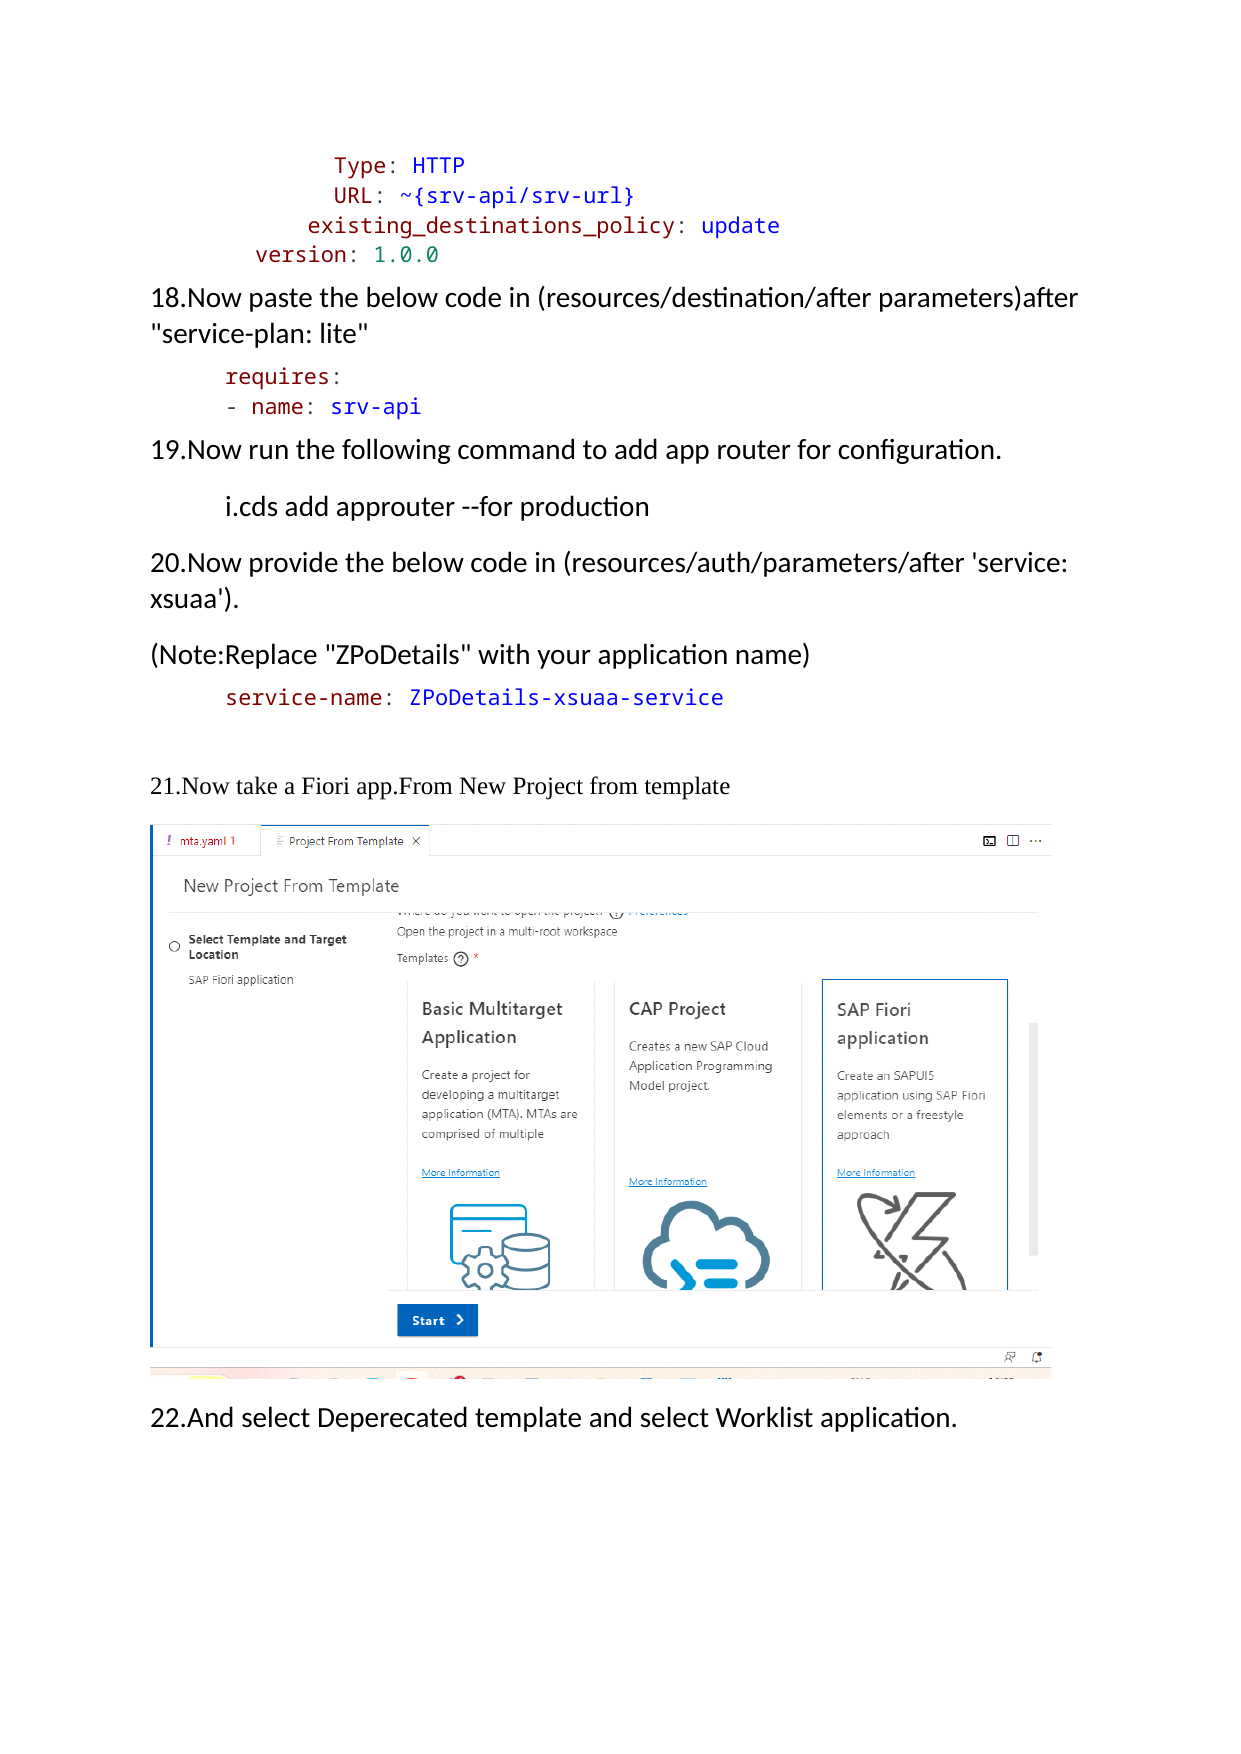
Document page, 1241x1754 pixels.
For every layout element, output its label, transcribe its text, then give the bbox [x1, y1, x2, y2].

text requires: [150, 361, 1090, 391]
text existing_destinations_policy: update [150, 209, 1090, 239]
text service-name: ZPoDetails-xsuaa-service [150, 682, 1090, 712]
text i.cds add approuter --for production [150, 488, 1090, 523]
text - name: srv-api [150, 391, 1090, 421]
text (Note:Replace "ZPoDetails" with your application name) [150, 636, 1090, 672]
text Type: HTTP [150, 150, 1090, 180]
text URL: ~{srv-api/srv-url} [150, 180, 1090, 209]
text version: 1.0.0 [150, 239, 1090, 269]
text 20.Now provide the below code in (resources/auth/parameters/after 'service: xsuaa'). [150, 544, 1090, 615]
text 18.Now paste the below code in (resources/destination/after parameters)after "service-plan: lite" [150, 279, 1090, 351]
text 21.Now take a Fiori app.From New Project from template [150, 771, 1090, 800]
text 22.And select Deperecated template and select Worklist application. [150, 1399, 1090, 1435]
text 19.Now run the following command to add app router for configuration. [150, 431, 1090, 467]
